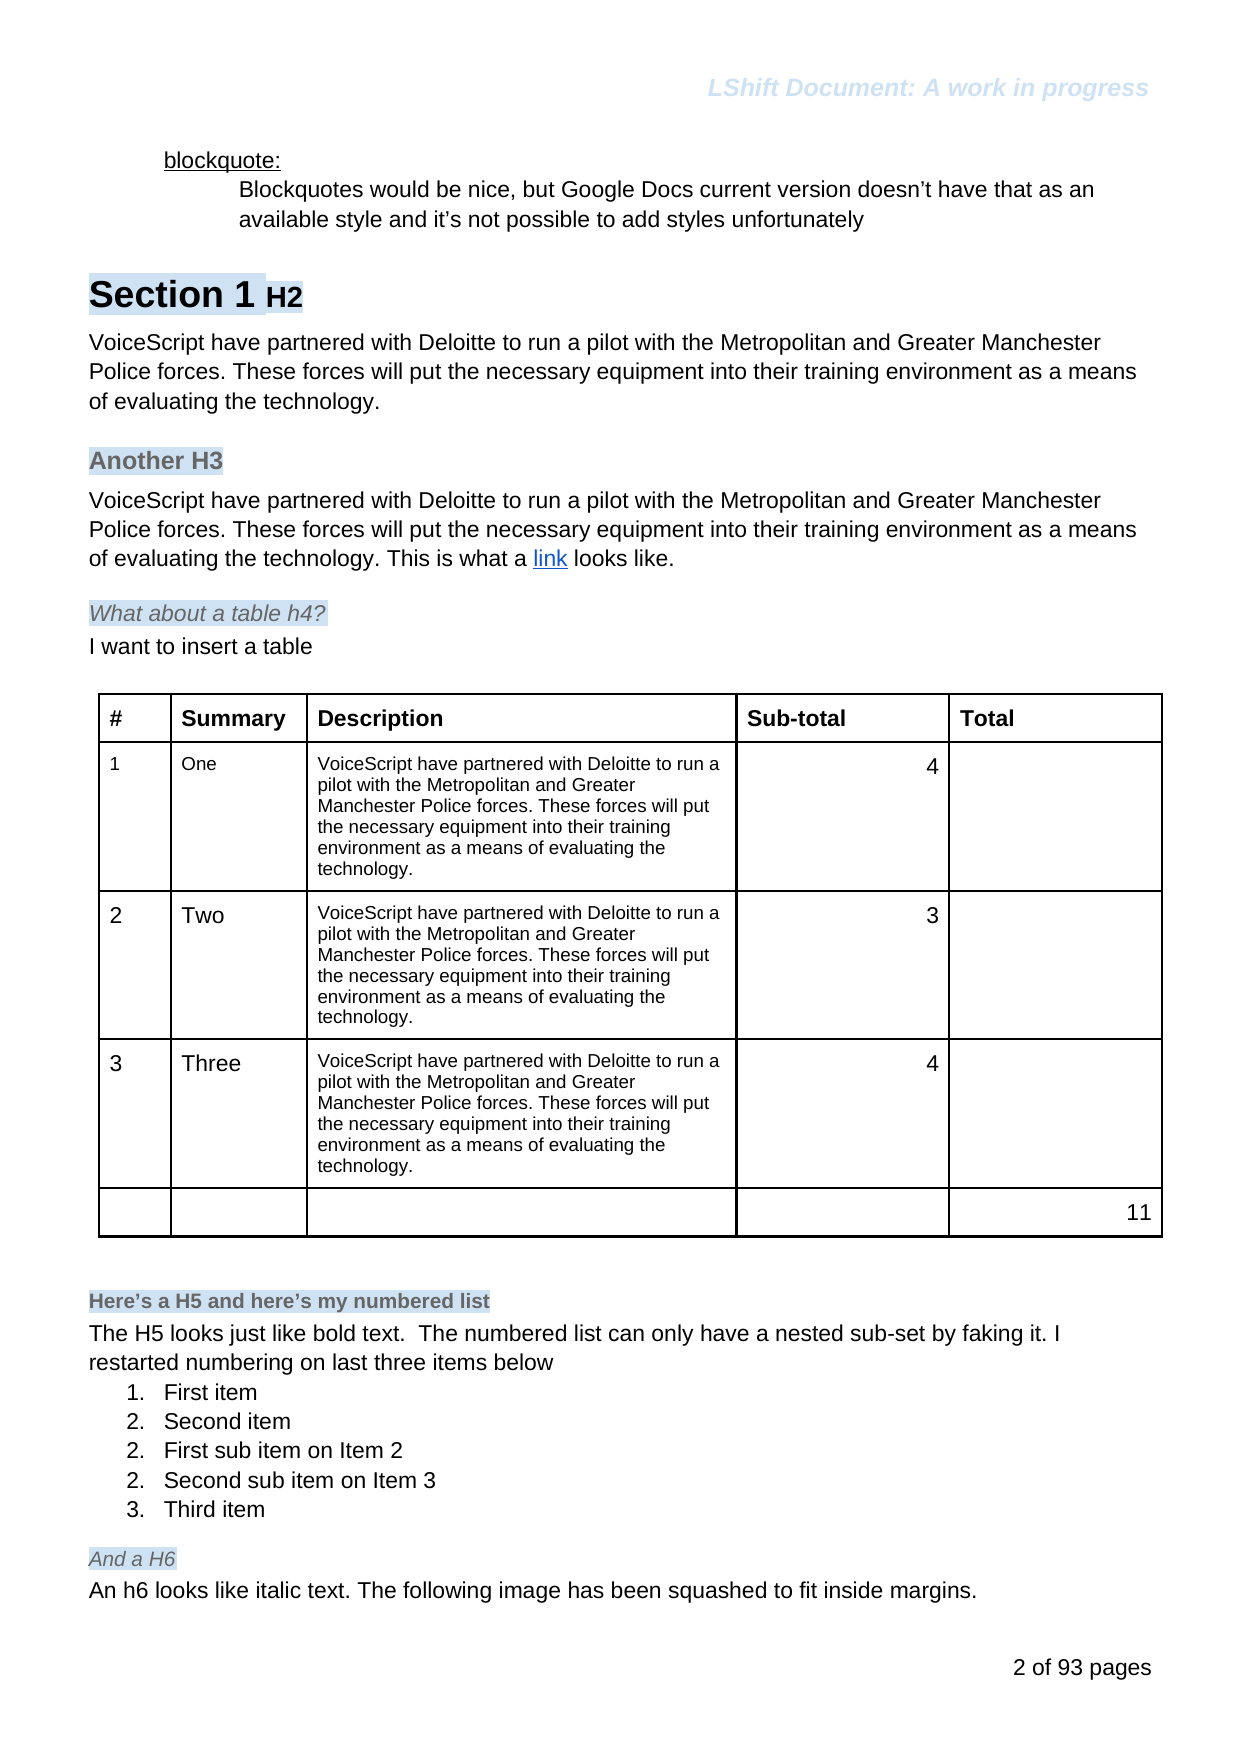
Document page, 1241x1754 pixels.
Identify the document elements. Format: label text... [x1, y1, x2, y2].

table_cell 4 [738, 1040, 948, 1187]
list Third item [126, 1497, 1152, 1522]
table_header # [100, 695, 170, 741]
table_header Total [950, 695, 1161, 741]
text VoiceScript have partnered with Deloitte to run a pilot with the Metropolitan and Greater Manchester Police forces. These forces will put the necessary equipment into their training environment as a means of evaluating the technology. [88, 329, 1152, 414]
list First sub item on Item 2 [126, 1438, 1152, 1464]
table_cell 2 [100, 892, 170, 1038]
text An h6 looks like italic text. The following image has been squashed to fit inside margins. [88, 1578, 1152, 1603]
list First item [126, 1379, 1152, 1405]
subtitle What about a table h4? [328, 600, 1152, 626]
list Second sub item on Item 3 [126, 1467, 1152, 1493]
table_cell VoiceScript have partnered with Deloitte to run a pilot with the Metropolitan and Greater Manchester Police forces. These forces will put the necessary equipment into their training environment as a means of evaluating the technology. [308, 892, 735, 1038]
text blockquote: [163, 147, 1152, 173]
table_cell [738, 1189, 948, 1235]
text VoiceScript have partnered with Deloitte to run a pilot with the Metropolitan and Greater Manchester Police forces. These forces will put the necessary equipment into their training environment as a means of evaluating the technology. This is what a link looks like. [88, 487, 1152, 572]
table_cell [950, 743, 1161, 890]
table_cell VoiceScript have partnered with Deloitte to run a pilot with the Metropolitan and Greater Manchester Police forces. These forces will put the necessary equipment into their training environment as a means of evaluating the technology. [308, 743, 735, 890]
table_header Sub-total [738, 695, 948, 741]
table_cell [172, 1189, 306, 1235]
table_cell 1 [100, 743, 170, 890]
list Second item [126, 1409, 1152, 1434]
subtitle Section 1 H2 [266, 273, 1152, 315]
subtitle Another H3 [223, 447, 1152, 475]
table_cell Three [172, 1040, 306, 1187]
table_cell [950, 1040, 1161, 1187]
table_cell 11 [950, 1189, 1161, 1235]
table_cell 4 [738, 743, 948, 890]
text The H5 looks just like bold text. The numbered list can only have a nested sub-set by faking it. I restarted numbering on last three items below [88, 1321, 1152, 1376]
table_cell Two [172, 892, 306, 1038]
table_cell One [172, 743, 306, 890]
subtitle Here’s a H5 and here’s my numbered list [490, 1290, 1152, 1313]
table_cell [950, 892, 1161, 1038]
table_cell VoiceScript have partnered with Deloitte to run a pilot with the Metropolitan and Greater Manchester Police forces. These forces will put the necessary equipment into their training environment as a means of evaluating the technology. [308, 1040, 735, 1187]
table_header Summary [172, 695, 306, 741]
table_cell [308, 1189, 735, 1235]
table_cell [100, 1189, 170, 1235]
text I want to insert a table [88, 634, 1152, 659]
subtitle And a H6 [177, 1547, 1152, 1570]
table_cell 3 [738, 892, 948, 1038]
text Blockquotes would be nice, but Google Docs current version doesn’t have that as an available style and it’s not possible to add styles unfortunately [238, 177, 1152, 232]
table_cell 3 [100, 1040, 170, 1187]
table_header Description [308, 695, 735, 741]
